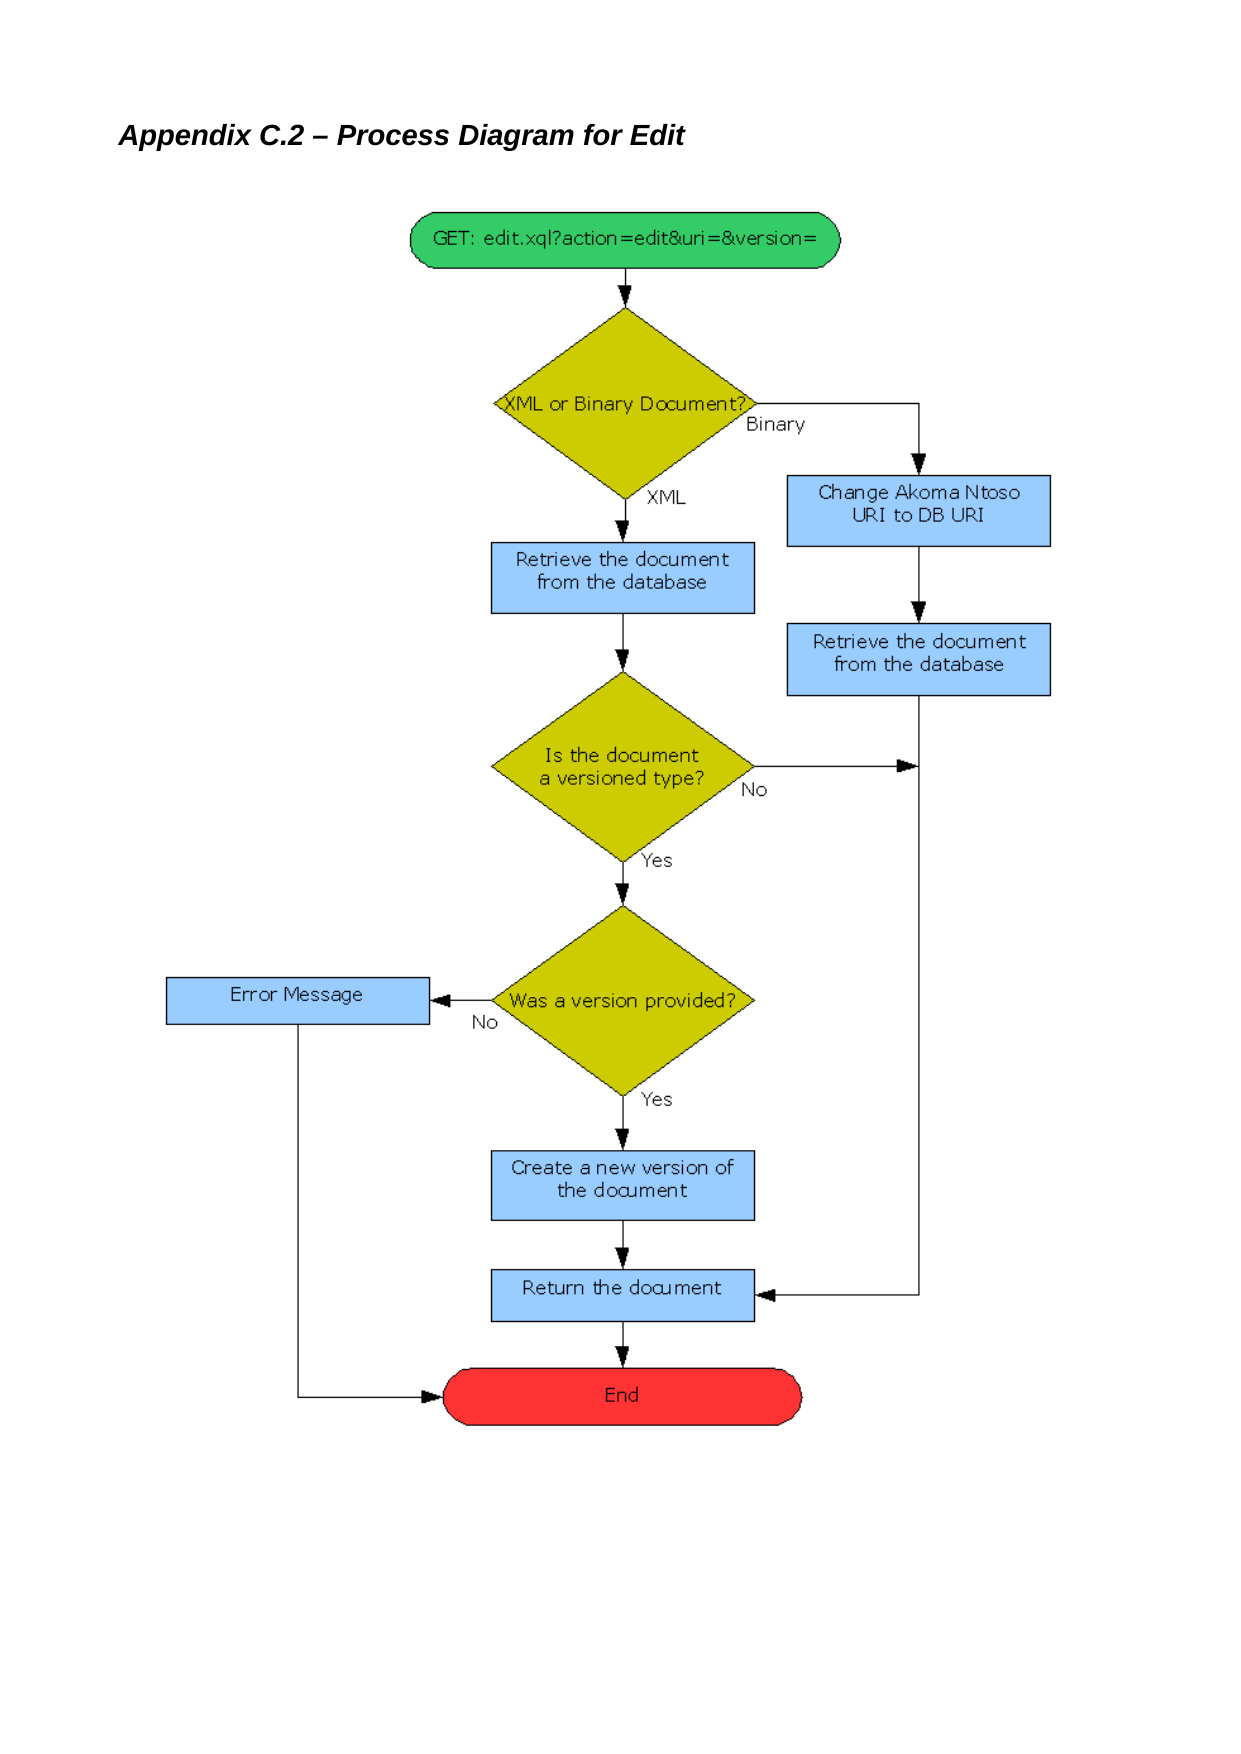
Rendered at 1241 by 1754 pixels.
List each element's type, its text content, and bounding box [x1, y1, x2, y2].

picture [118, 164, 1122, 1584]
subtitle Appendix C.2 – Process Diagram for Edit [118, 118, 1122, 152]
